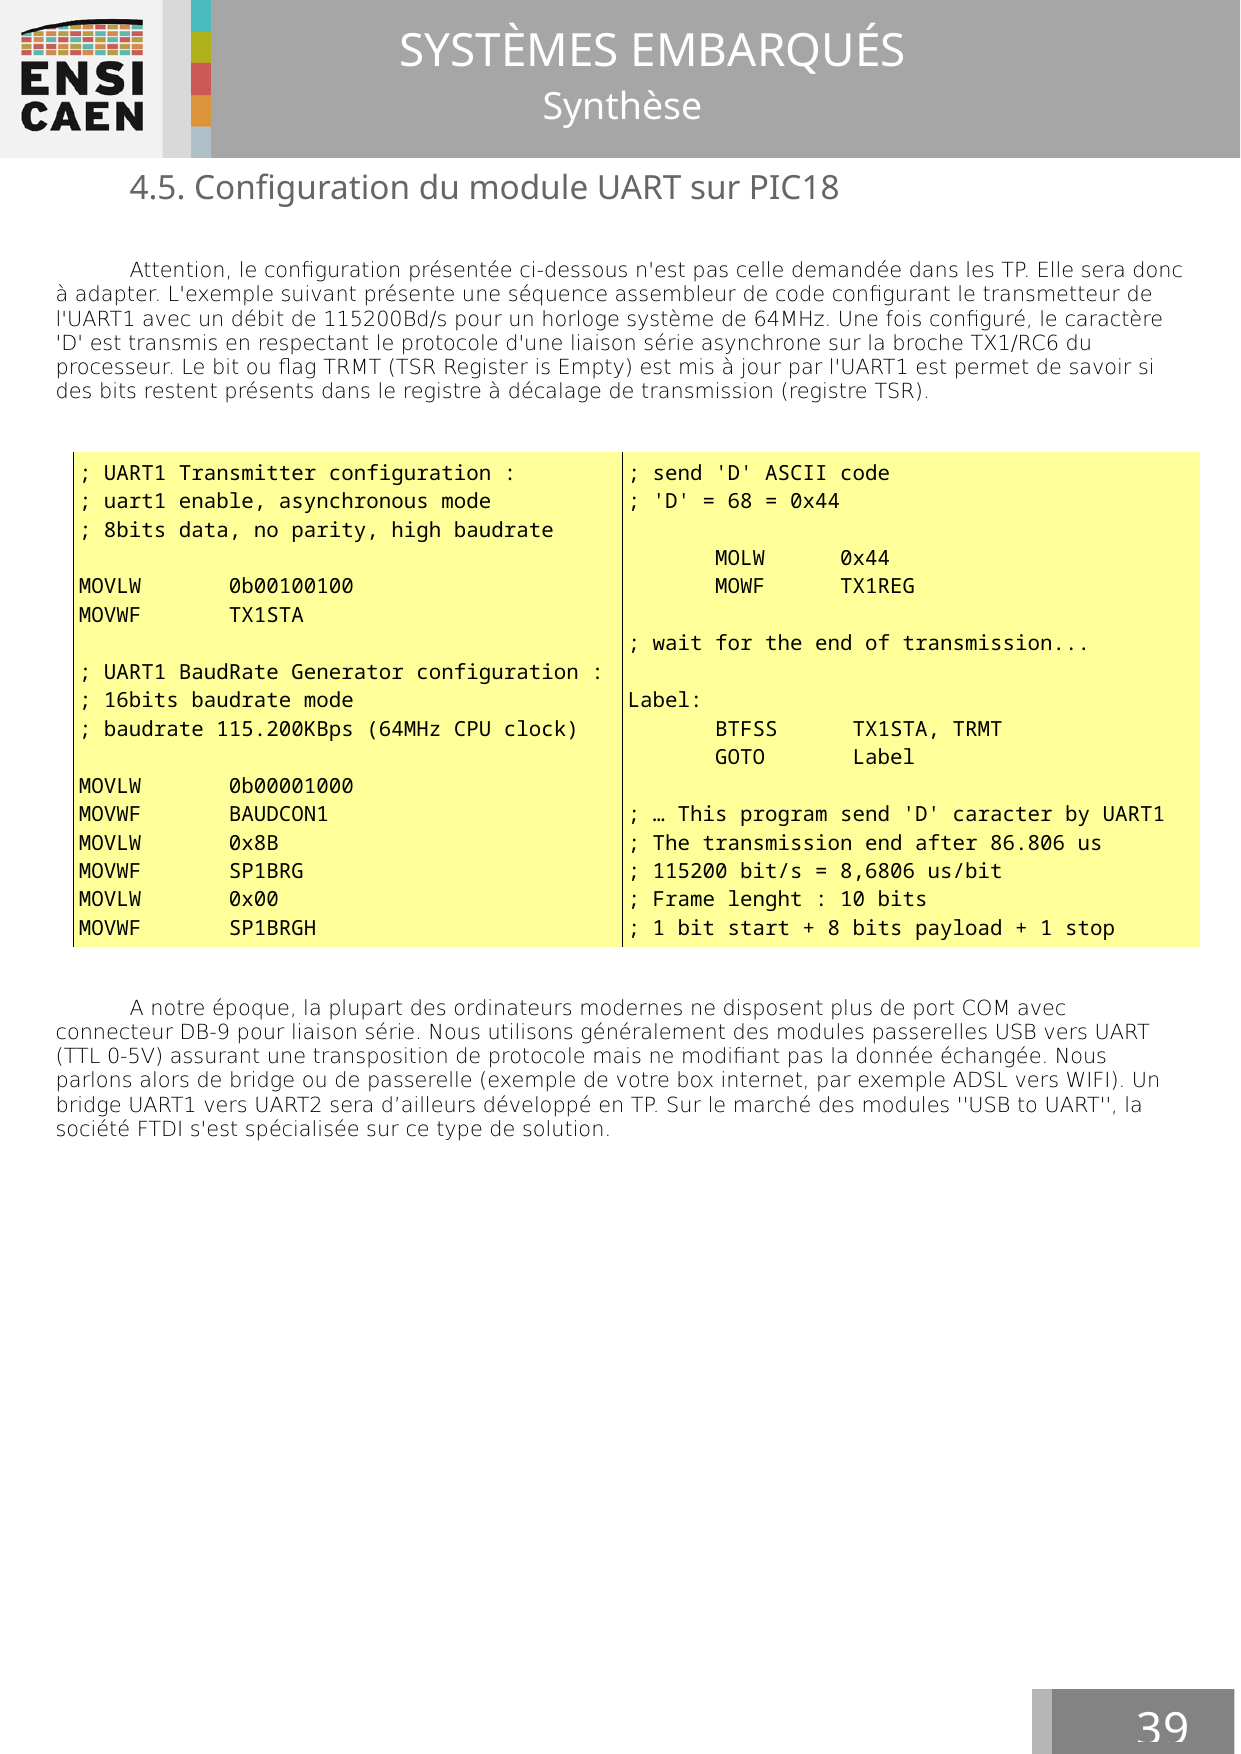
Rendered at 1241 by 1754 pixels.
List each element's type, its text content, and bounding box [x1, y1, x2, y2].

picture [0, 0, 1241, 158]
table_header ; UART1 Transmitter configuration : ; uart1 enable, asynchronous mode ; 8bits data, no parity, high baudrate MOVLW 0b00100100 MOVWF TX1STA ; UART1 BaudRate Generator configuration : ; 16bits baudrate mode ; baudrate 115.200KBps (64MHz CPU clock) MOVLW 0b00001000 MOVWF BAUDCON1 MOVLW 0x8B MOVWF SP1BRG MOVLW 0x00 MOVWF SP1BRGH [74, 452, 622, 947]
text Attention, le configuration présentée ci-dessous n'est pas celle demandée dans les TP. Elle sera donc à adapter. L'exemple suivant présente une séquence assembleur de code configurant le transmetteur de l'UART1 avec un débit de 115200Bd/s pour un horloge système de 64MHz. Une fois configuré, le caractère 'D' est transmis en respectant le protocole d'une liaison série asynchrone sur la broche TX1/RC6 du processeur. Le bit ou flag TRMT (TSR Register is Empty) est mis à jour par l'UART1 est permet de savoir si des bits restent présents dans le registre à décalage de transmission (registre TSR). [55, 258, 1189, 404]
picture [1032, 1689, 1235, 1754]
table_header ; send 'D' ASCII code ; 'D' = 68 = 0x44 MOLW 0x44 MOWF TX1REG ; wait for the end of transmission... Label: BTFSS TX1STA, TRMT GOTO Label ; … This program send 'D' caracter by UART1 ; The transmission end after 86.806 us ; 115200 bit/s = 8,6806 us/bit ; Frame lenght : 10 bits ; 1 bit start + 8 bits payload + 1 stop [623, 452, 1200, 947]
text 4.5. Configuration du module UART sur PIC18 [55, 164, 1189, 209]
text A notre époque, la plupart des ordinateurs modernes ne disposent plus de port COM avec connecteur DB-9 pour liaison série. Nous utilisons généralement des modules passerelles USB vers UART (TTL 0-5V) assurant une transposition de protocole mais ne modifiant pas la donnée échangée. Nous parlons alors de bridge ou de passerelle (exemple de votre box internet, par exemple ADSL vers WIFI). Un bridge UART1 vers UART2 sera d’ailleurs développé en TP. Sur le marché des modules ''USB to UART'', la société FTDI s'est spécialisée sur ce type de solution. [55, 996, 1189, 1141]
